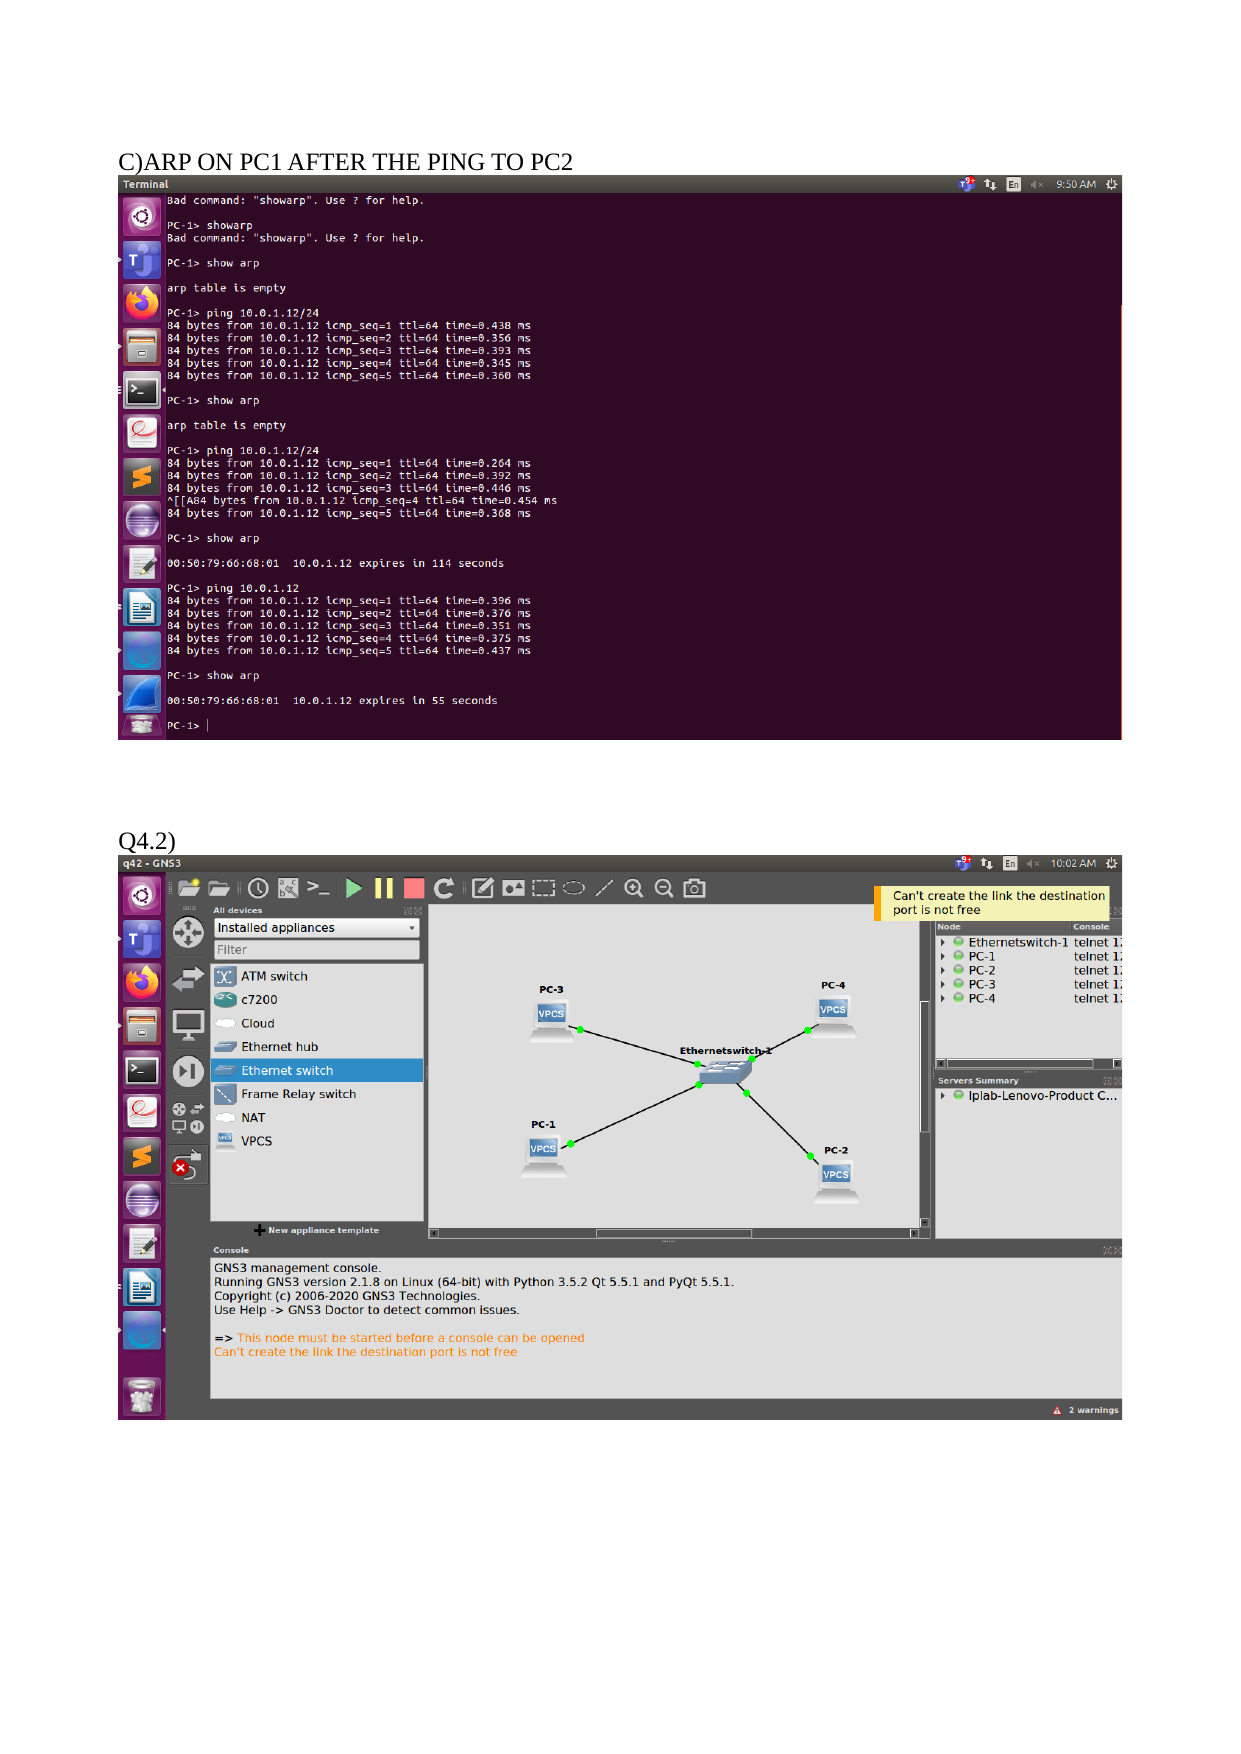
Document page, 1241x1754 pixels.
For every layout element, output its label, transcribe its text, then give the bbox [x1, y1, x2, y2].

text C)ARP ON PC1 AFTER THE PING TO PC2 [118, 147, 1122, 175]
text Q4.2) [118, 826, 1122, 855]
picture [118, 855, 1123, 1420]
picture [118, 175, 1123, 740]
